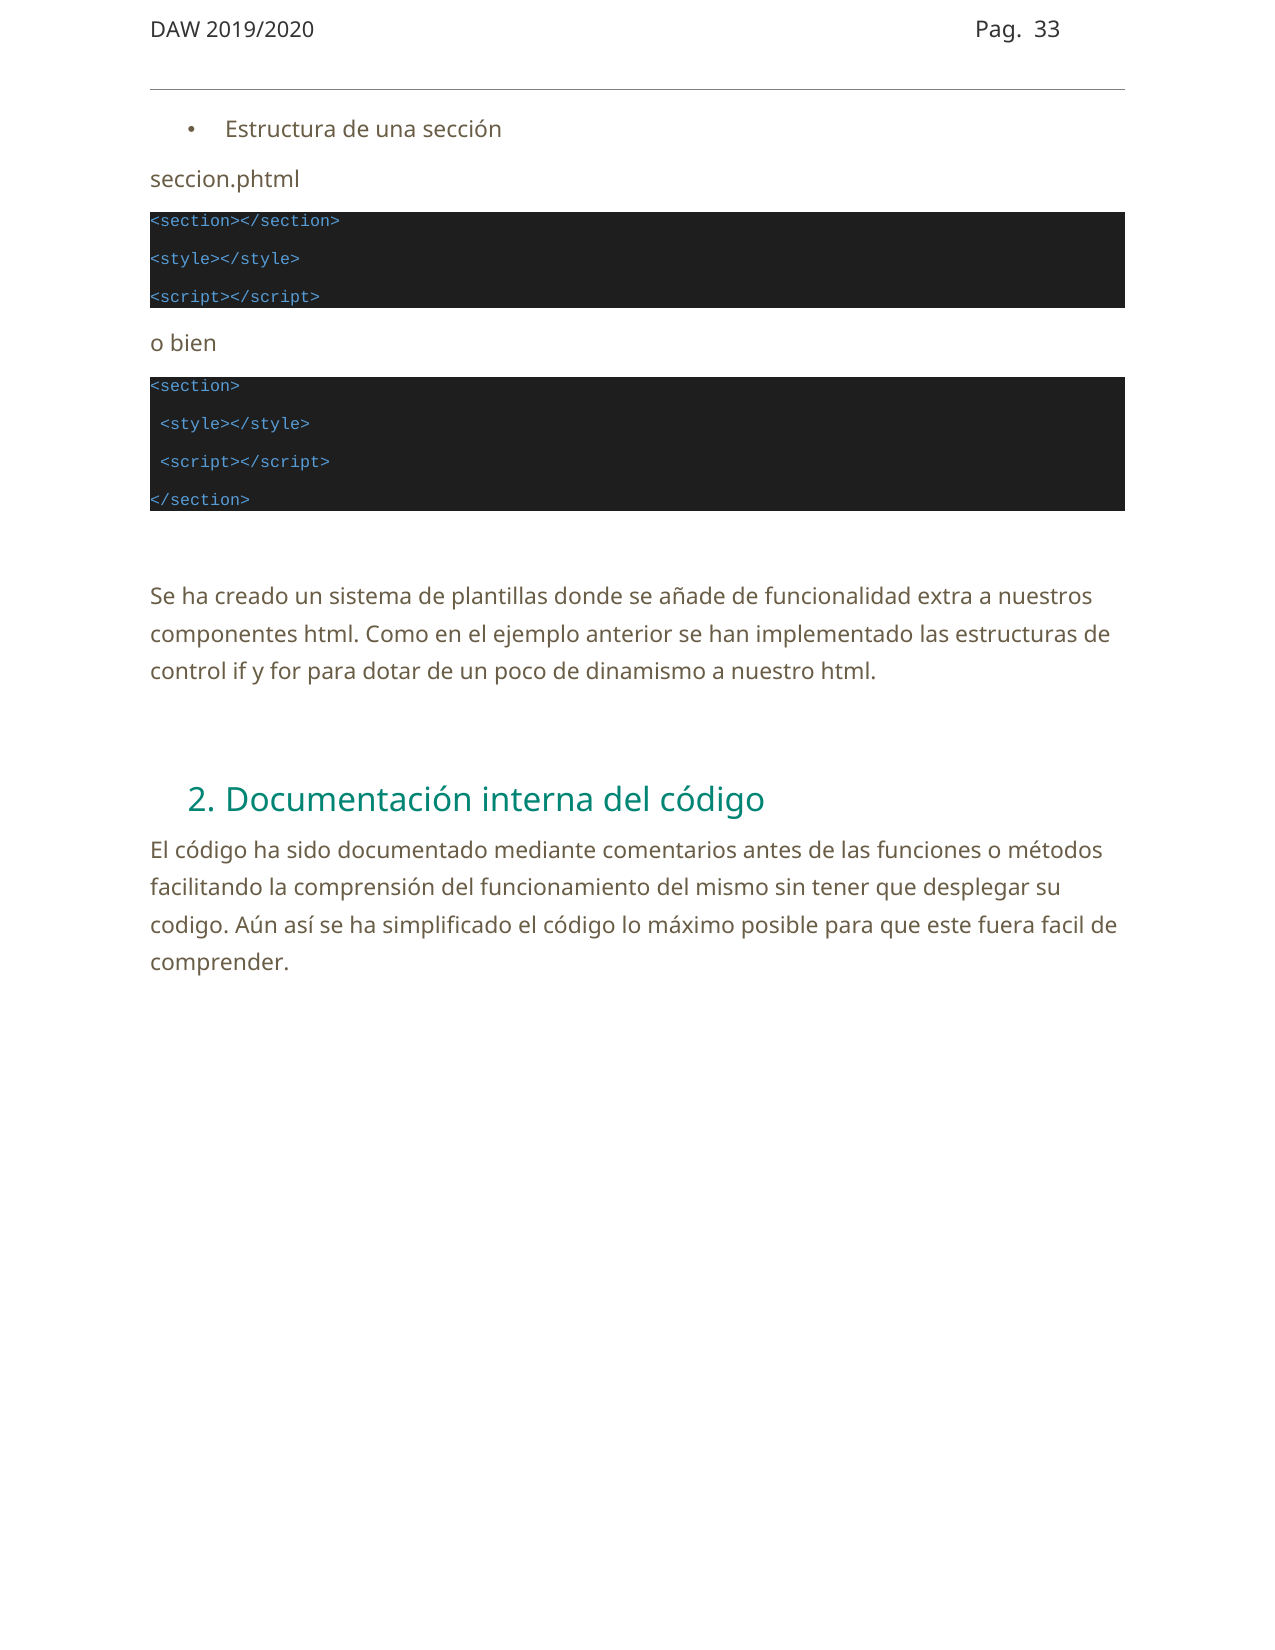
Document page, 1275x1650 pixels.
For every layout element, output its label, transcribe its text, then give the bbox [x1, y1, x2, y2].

text <style></style> [150, 251, 1125, 269]
text <section></section> [150, 212, 1125, 231]
text <section> [150, 377, 1125, 396]
text Se ha creado un sistema de plantillas donde se añade de funcionalidad extra a nuestros componentes html. Como en el ejemplo anterior se han implementado las estructuras de control if y for para dotar de un poco de dinamismo a nuestro html. [150, 580, 1125, 686]
subtitle Documentación interna del código [187, 776, 1125, 821]
text seccion.phtml [150, 162, 1125, 194]
text <script></script> [150, 454, 1125, 472]
text El código ha sido documentado mediante comentarios antes de las funciones o métodos facilitando la comprensión del funcionamiento del mismo sin tener que desplegar su codigo. Aún así se ha simplificado el código lo máximo posible para que este fuera facil de comprender. [150, 834, 1125, 978]
text <style></style> [150, 415, 1125, 434]
list Estructura de una sección [187, 112, 1125, 144]
text </section> [150, 492, 1125, 511]
text o bien [150, 327, 1125, 358]
text <script></script> [150, 289, 1125, 308]
